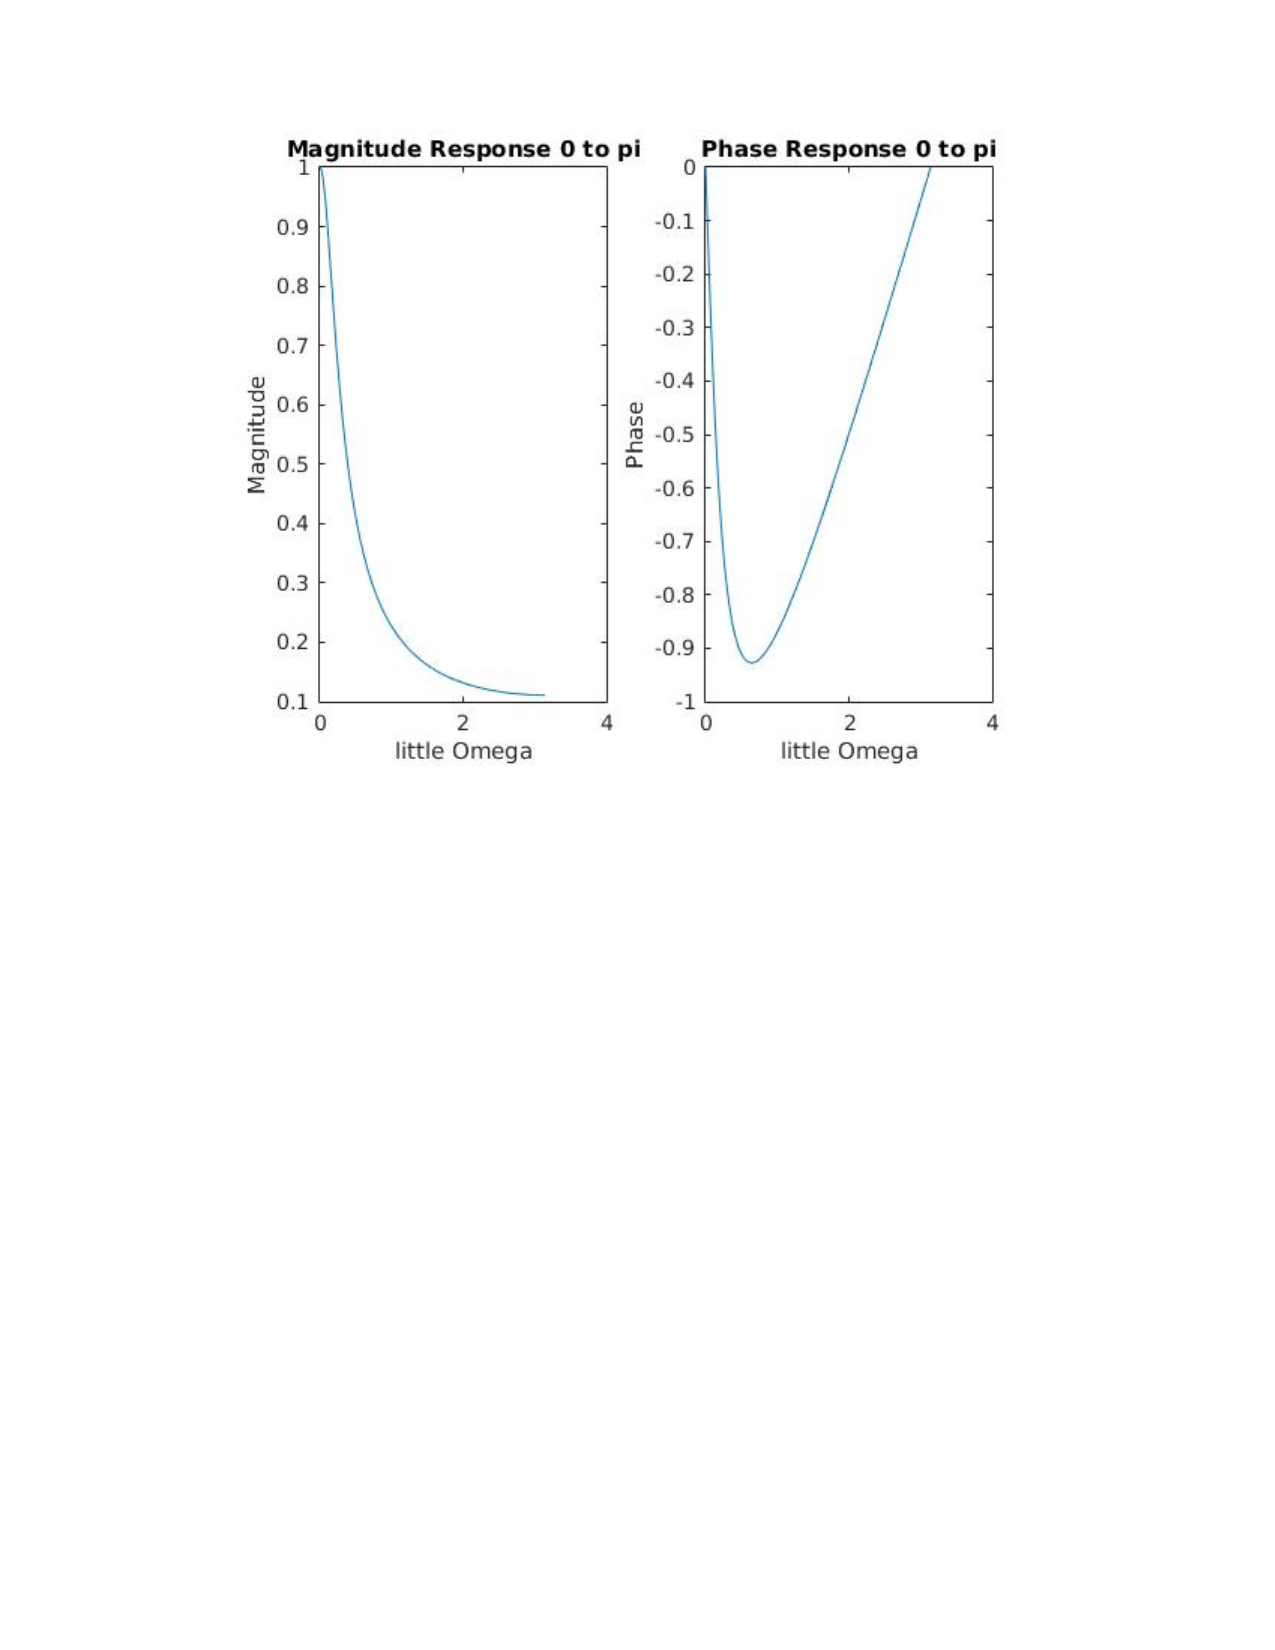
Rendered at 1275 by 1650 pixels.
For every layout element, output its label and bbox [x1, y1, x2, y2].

picture [200, 118, 1075, 774]
